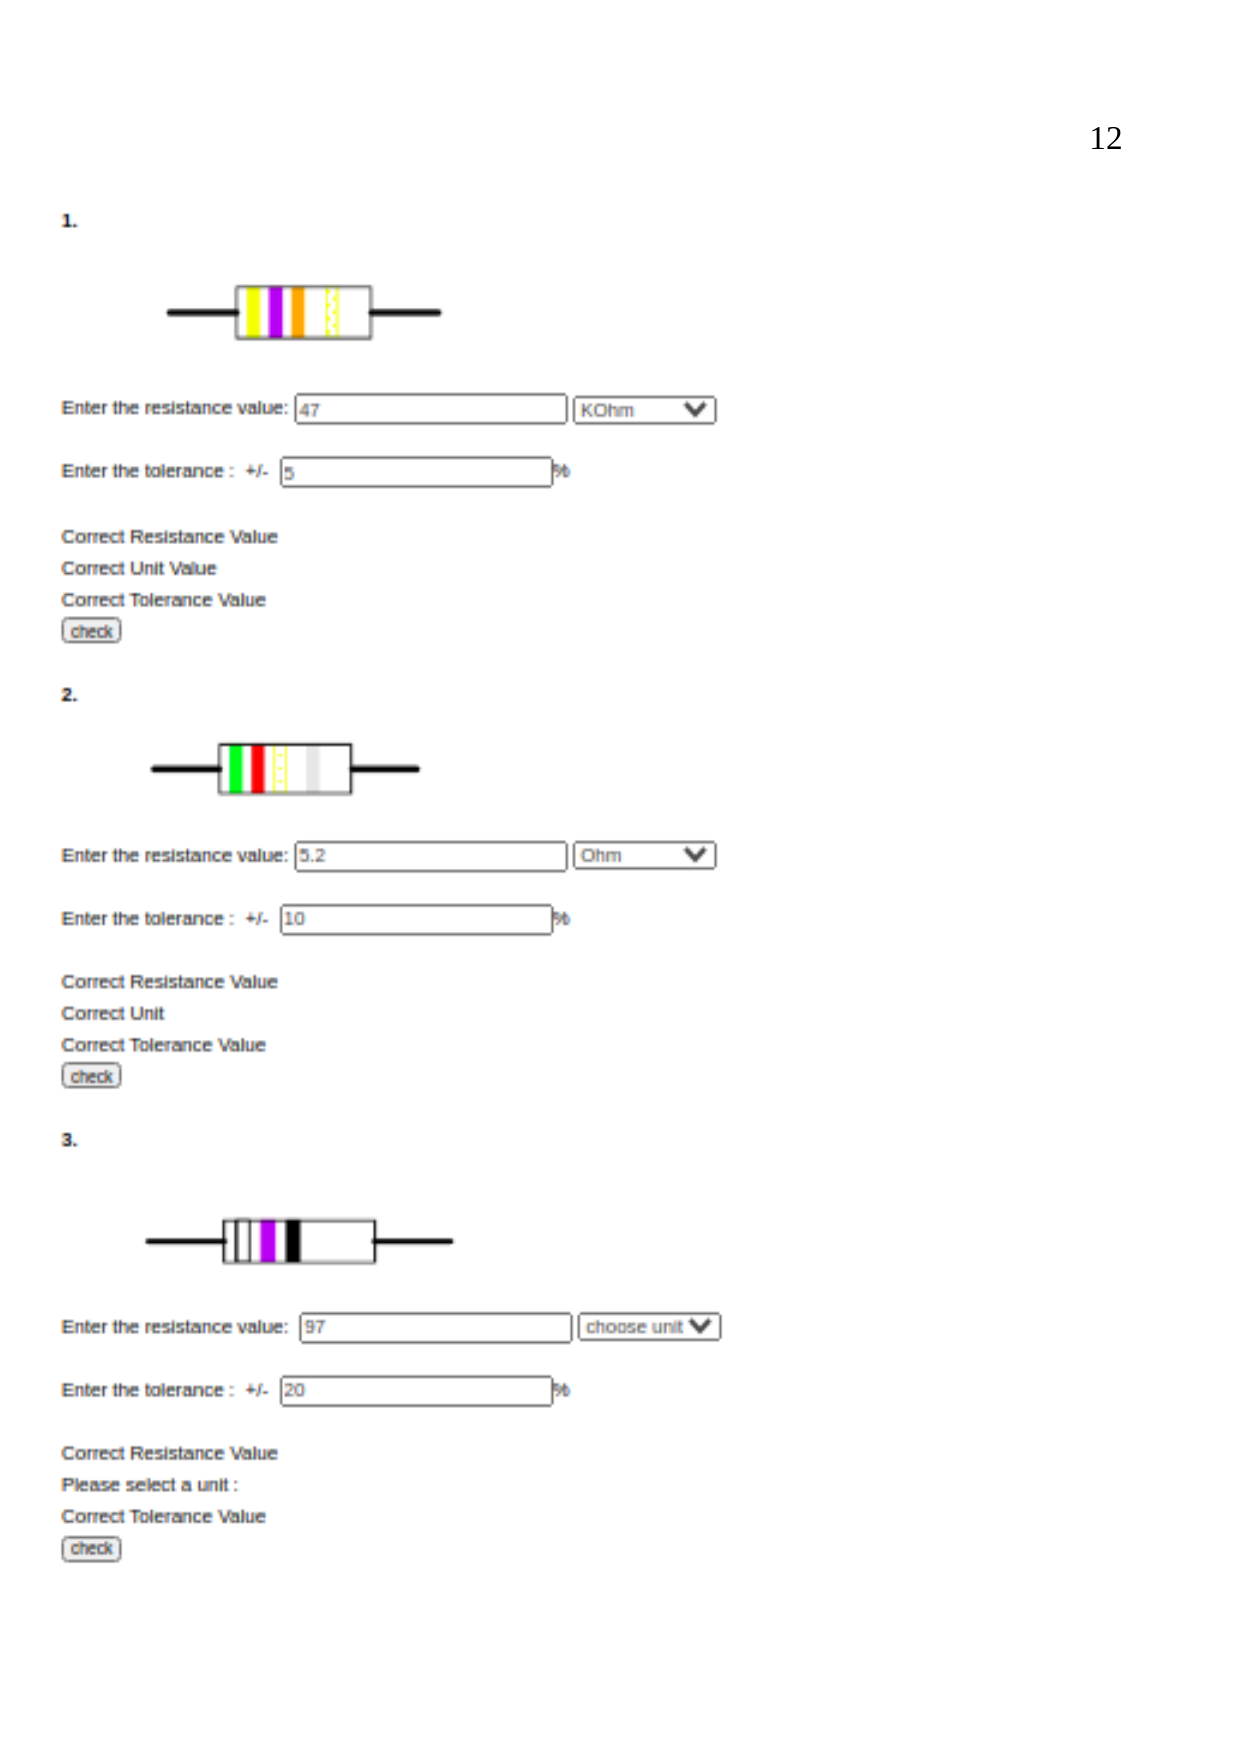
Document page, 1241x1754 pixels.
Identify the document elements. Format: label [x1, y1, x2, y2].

picture [43, 199, 1200, 1579]
